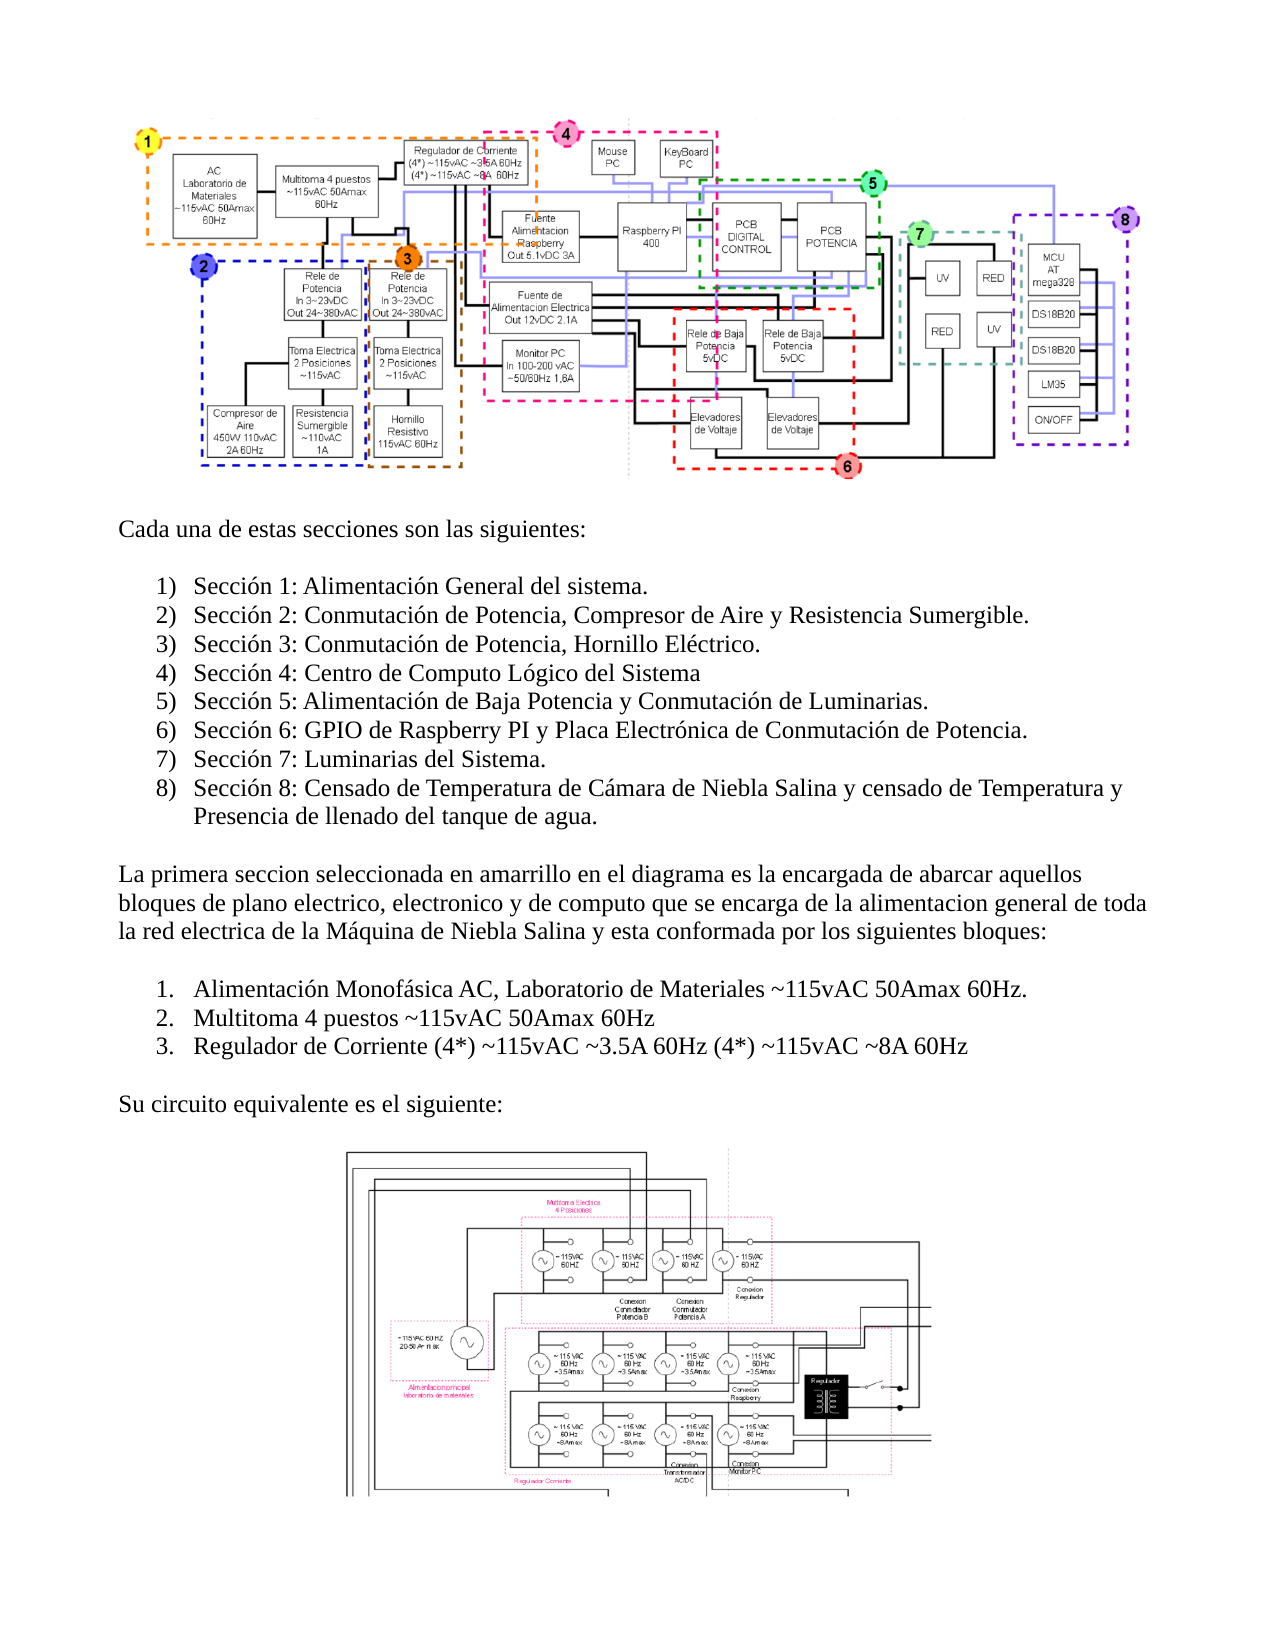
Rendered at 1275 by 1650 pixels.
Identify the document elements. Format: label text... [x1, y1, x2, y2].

text Su circuito equivalente es el siguiente: [118, 1089, 1157, 1118]
list Sección 6: GPIO de Raspberry PI y Placa Electrónica de Conmutación de Potencia. [156, 715, 1157, 744]
list Regulador de Corriente (4*) ~115vAC ~3.5A 60Hz (4*) ~115vAC ~8A 60Hz [156, 1031, 1157, 1060]
text La primera seccion seleccionada en amarrillo en el diagrama es la encargada de abarcar aquellos bloques de plano electrico, electronico y de computo que se encarga de la alimentacion general de toda la red electrica de la Máquina de Niebla Salina y esta conformada por los siguientes bloques: [118, 859, 1157, 945]
list Sección 2: Conmutación de Potencia, Compresor de Aire y Resistencia Sumergible. [156, 600, 1157, 629]
list Sección 5: Alimentación de Baja Potencia y Conmutación de Luminarias. [156, 686, 1157, 715]
list Sección 1: Alimentación General del sistema. [156, 571, 1157, 600]
list Alimentación Monofásica AC, Laboratorio de Materiales ~115vAC 50Amax 60Hz. [156, 974, 1157, 1003]
list Sección 8: Censado de Temperatura de Cámara de Niebla Salina y censado de Temperatura y Presencia de llenado del tanque de agua. [156, 773, 1157, 830]
list Multitoma 4 puestos ~115vAC 50Amax 60Hz [156, 1003, 1157, 1031]
list Sección 3: Conmutación de Potencia, Hornillo Eléctrico. [156, 629, 1157, 658]
text Cada una de estas secciones son las siguientes: [118, 514, 1157, 543]
list Sección 4: Centro de Computo Lógico del Sistema [156, 658, 1157, 686]
list Sección 7: Luminarias del Sistema. [156, 744, 1157, 773]
picture [118, 118, 1157, 486]
picture [338, 1146, 937, 1497]
